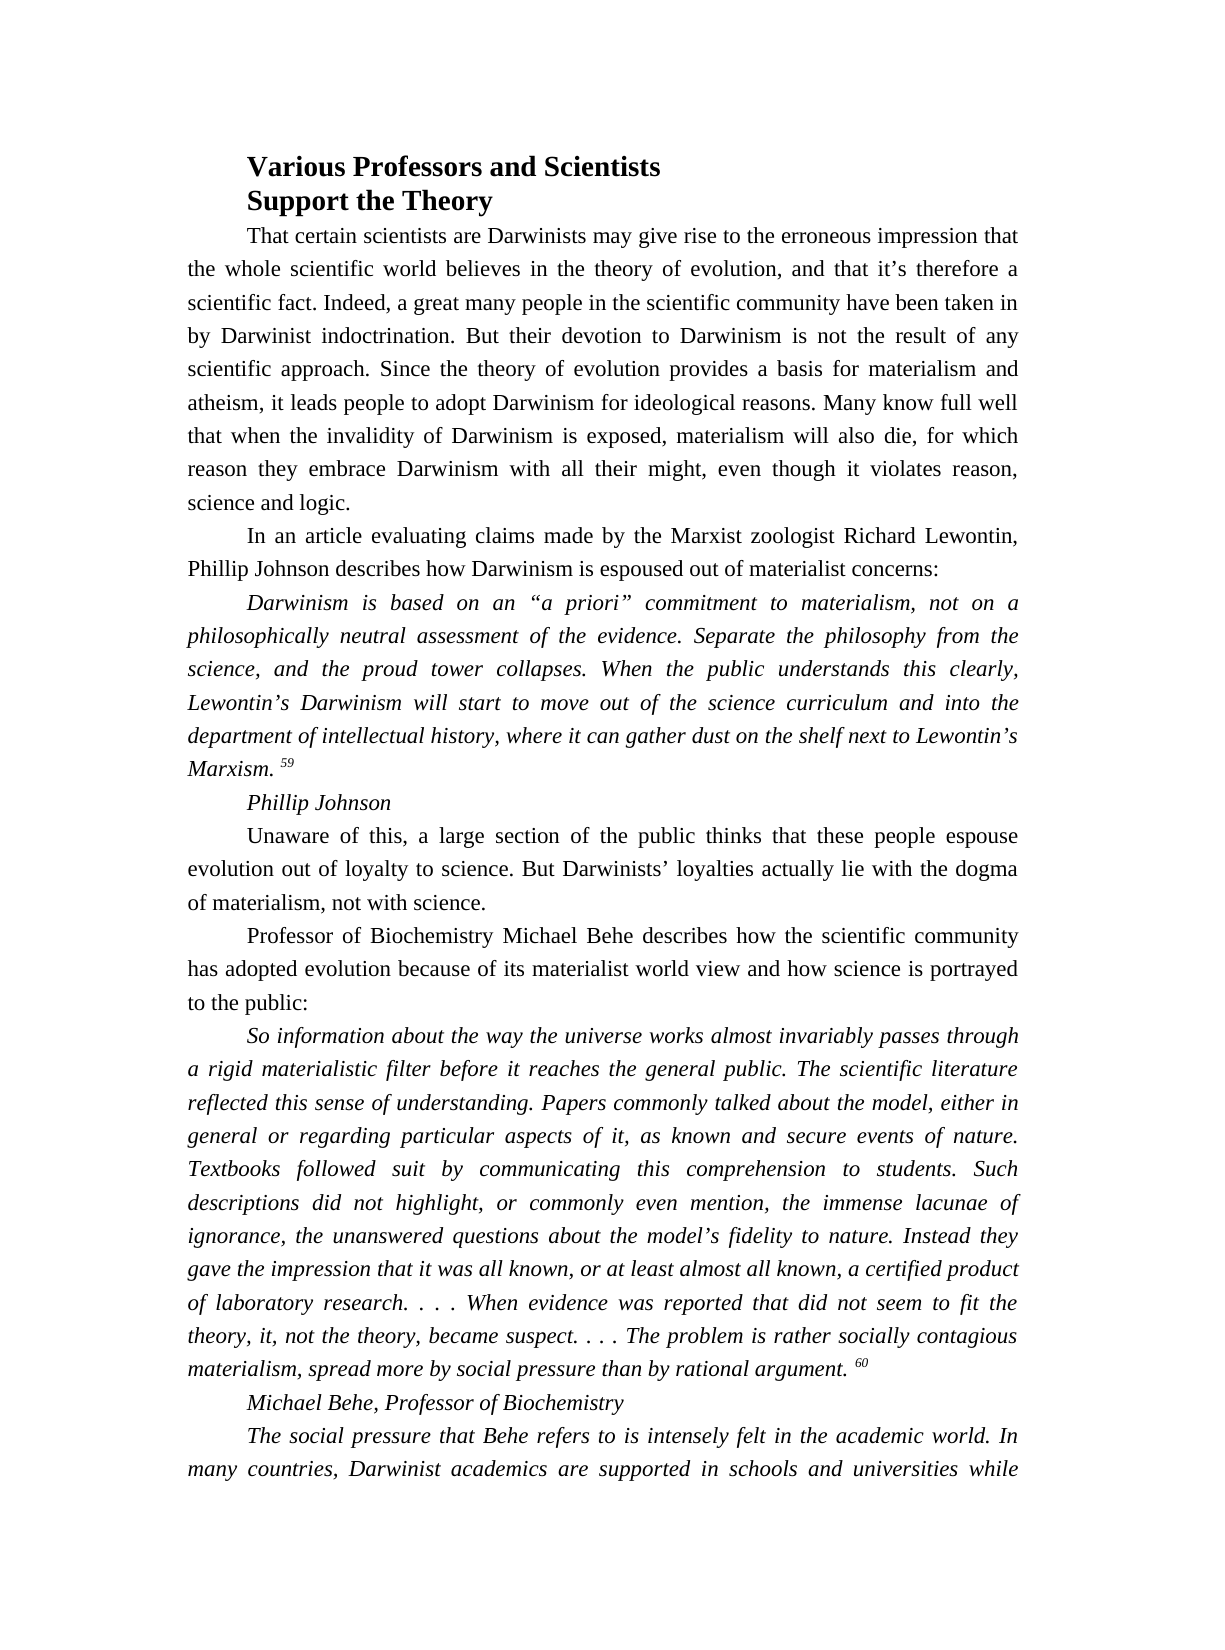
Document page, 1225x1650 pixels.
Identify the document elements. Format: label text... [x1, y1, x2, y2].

text That certain scientists are Darwinists may give rise to the erroneous impression that the whole scientific world believes in the theory of evolution, and that it’s therefore a scientific fact. Indeed, a great many people in the scientific community have been taken in by Darwinist indoctrination. But their devotion to Darwinism is not the result of any scientific approach. Since the theory of evolution provides a basis for materialism and atheism, it leads people to adopt Darwinism for ideological reasons. Many know full well that when the invalidity of Darwinism is exposed, materialism will also die, for which reason they embrace Darwinism with all their might, even though it violates reason, science and logic. [187, 217, 1020, 517]
text Unaware of this, a large section of the public thinks that these people espouse evolution out of loyalty to science. But Darwinists’ loyalties actually lie with the dogma of materialism, not with science. [187, 817, 1020, 917]
text Various Professors and Scientists [187, 150, 1020, 183]
text Phil­lip John­son [187, 783, 1020, 817]
text So information about the way the universe works almost invariably passes through a rigid materialistic filter before it reaches the general public. The scientific literature reflected this sense of understanding. Papers commonly talked about the model, either in general or regarding particular aspects of it, as known and secure events of nature. Textbooks followed suit by communicating this comprehension to students. Such descriptions did not highlight, or commonly even mention, the immense lacunae of ignorance, the unanswered questions about the model’s fidelity to nature. Instead they gave the impression that it was all known, or at least almost all known, a certified product of laboratory research. . . . When evidence was reported that did not seem to fit the theory, it, not the theory, became suspect. . . . The problem is rather socially contagious materialism, spread more by social pressure than by rational argument. 60 [187, 1017, 1020, 1383]
text Support the Theory [187, 183, 1020, 217]
text The social pressure that Behe refers to is intensely felt in the academic world. In many countries, Darwinist academics are supported in schools and universities while [187, 1417, 1020, 1483]
text Darwinism is based on an “a priori” commitment to materialism, not on a philosophically neutral assessment of the evidence. Separate the philosophy from the science, and the proud tower collapses. When the public understands this clearly, Lewontin’s Darwinism will start to move out of the science curriculum and into the department of intellectual history, where it can gather dust on the shelf next to Lewontin’s Marxism. 59 [187, 583, 1020, 783]
text In an article evaluating claims made by the Marxist zoologist Richard Lewontin, Phillip Johnson describes how Darwinism is espoused out of materialist concerns: [187, 517, 1020, 583]
text Michael Behe, Professor of Biochemistry [187, 1383, 1020, 1417]
text Professor of Biochemistry Michael Behe describes how the scientific community has adopted evolution because of its materialist world view and how science is portrayed to the public: [187, 917, 1020, 1017]
